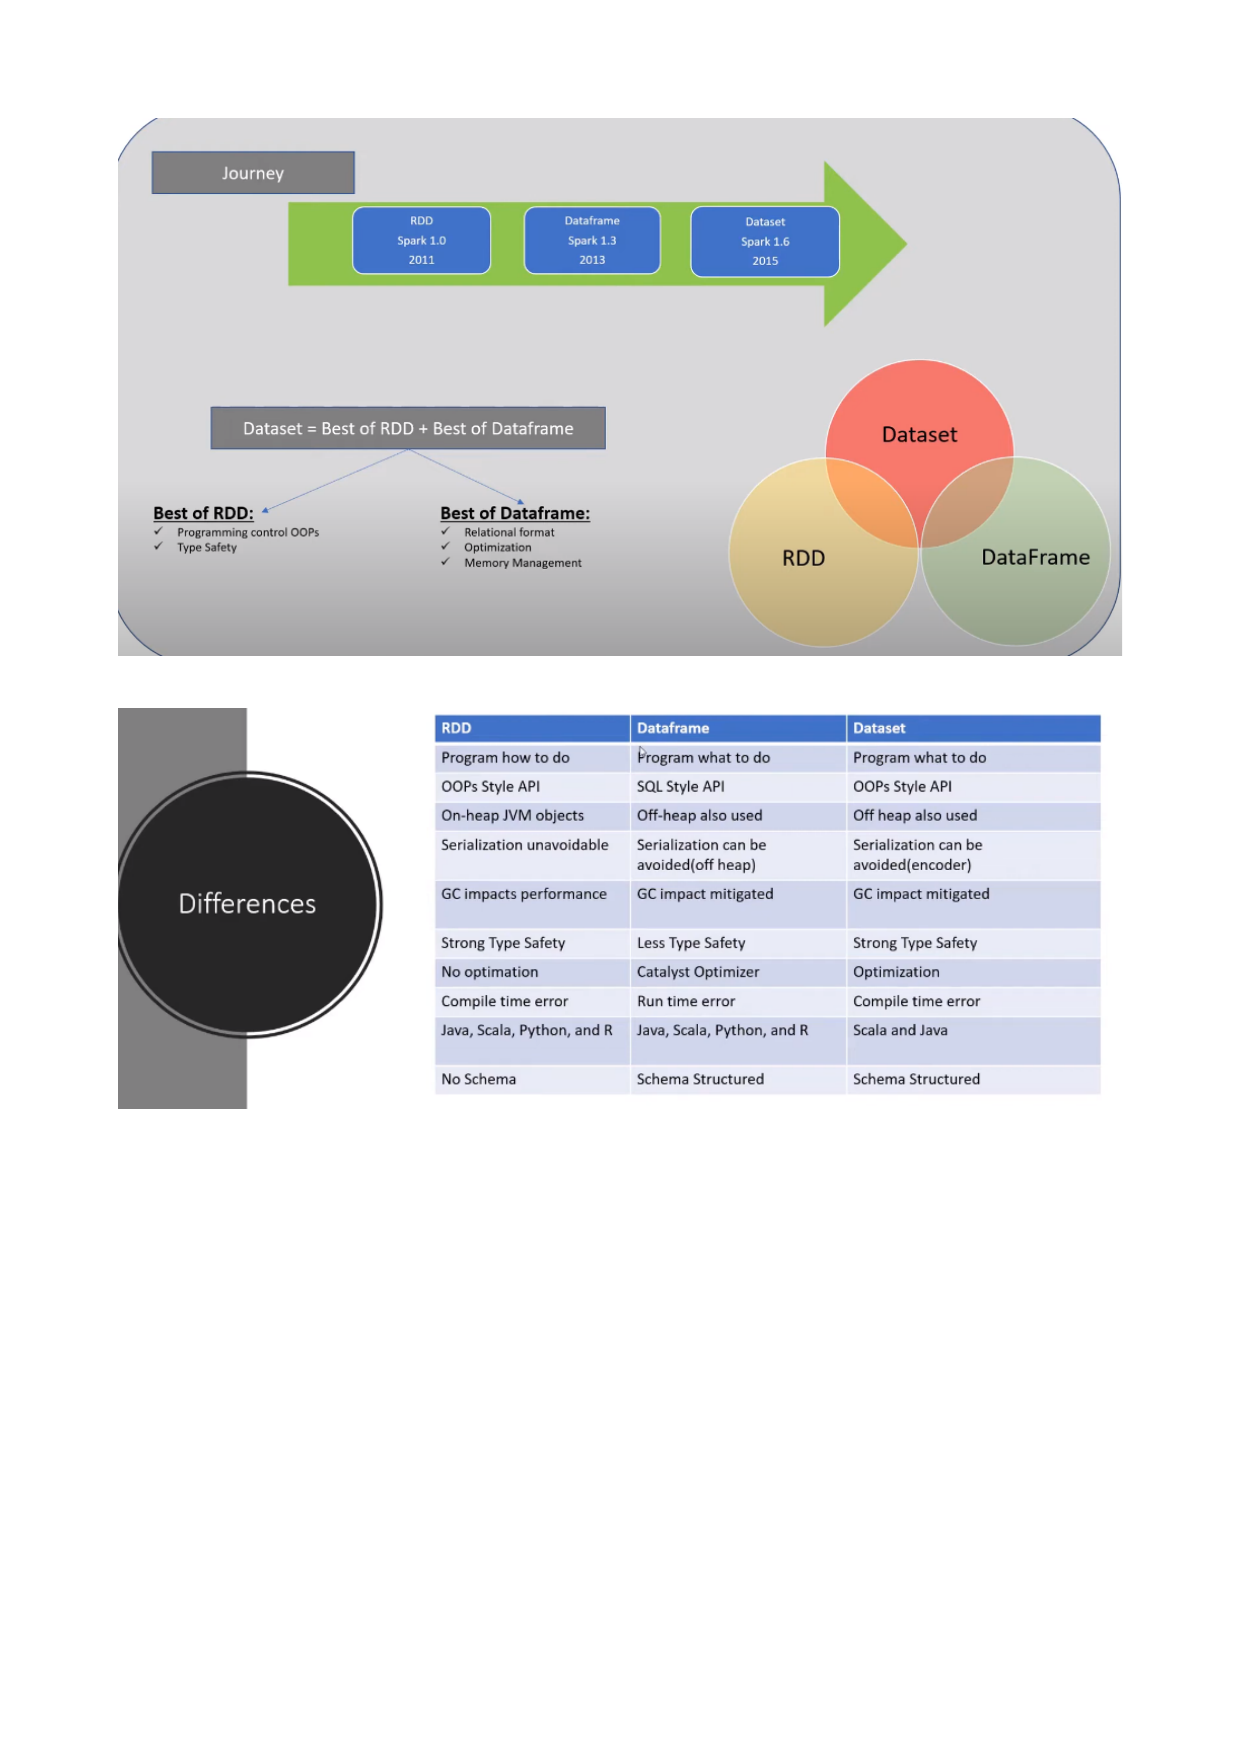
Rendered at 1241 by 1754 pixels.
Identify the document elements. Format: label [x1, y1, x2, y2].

picture [118, 708, 1123, 1109]
picture [118, 118, 1123, 656]
